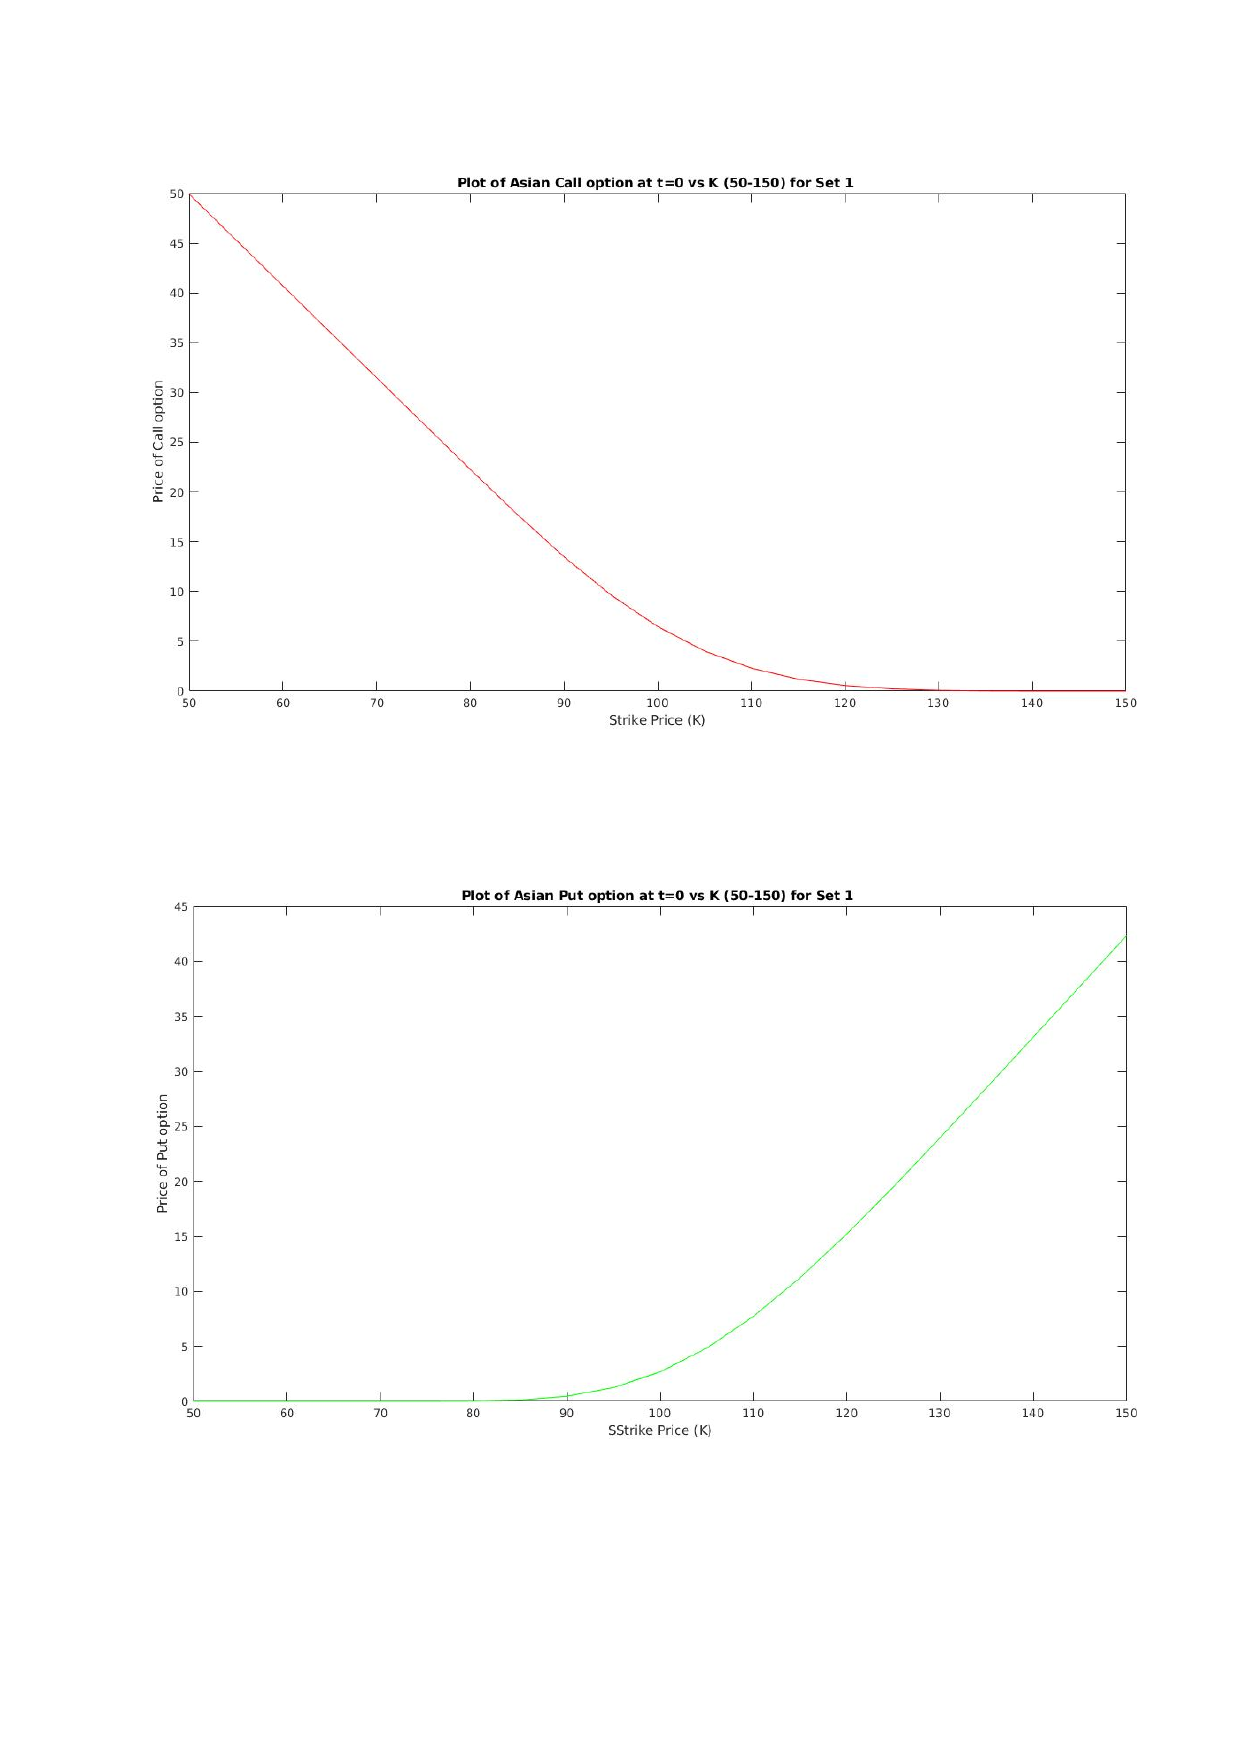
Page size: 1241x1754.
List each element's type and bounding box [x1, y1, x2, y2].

picture [36, 860, 1241, 1468]
picture [31, 147, 1241, 758]
